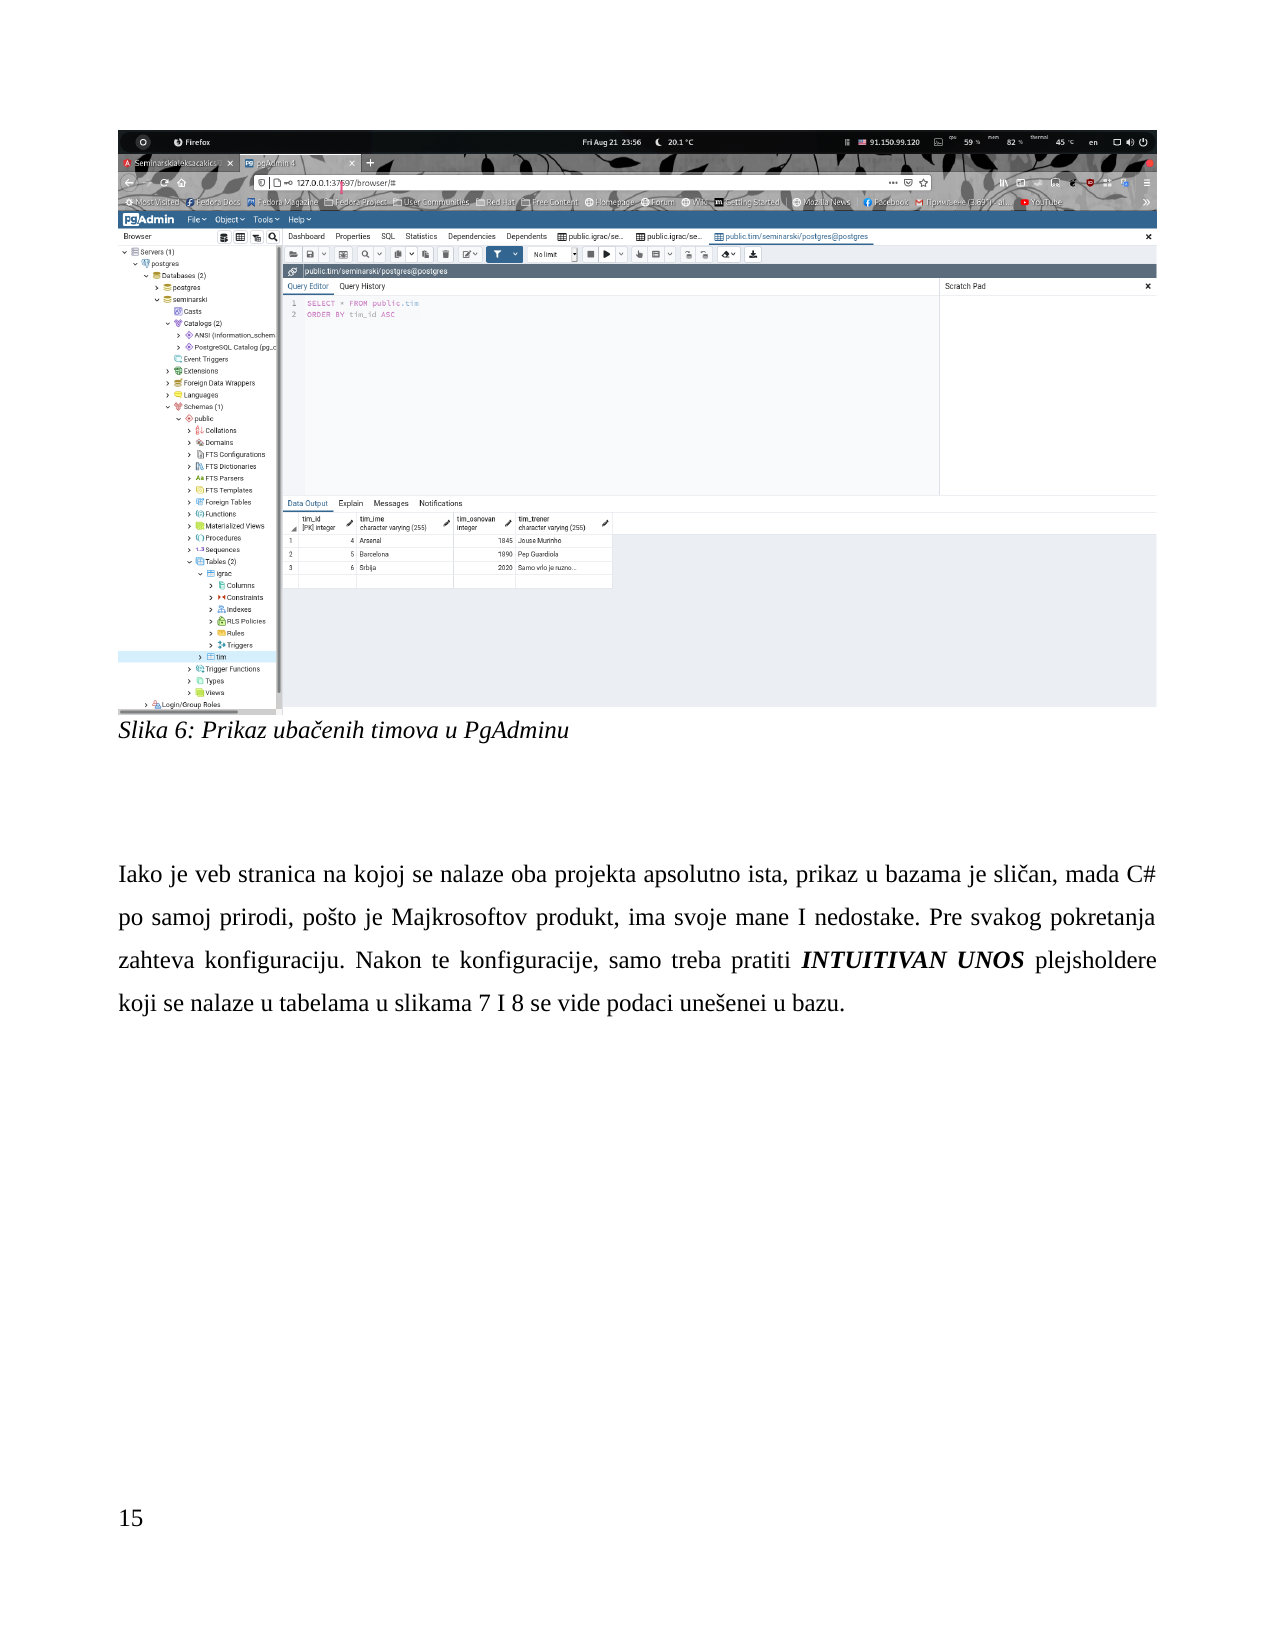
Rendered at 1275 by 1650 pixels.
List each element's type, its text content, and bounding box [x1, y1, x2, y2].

text Slika 6: Prikaz ubačenih timova u PgAdminu [118, 715, 1157, 744]
picture [118, 130, 1157, 715]
text Iako je veb stranica na kojoj se nalaze oba projekta apsolutno ista, prikaz u bazama je sličan, mada C# po samoj prirodi, pošto je Majkrosoftov produkt, ima svoje mane I nedostake. Pre svakog pokretanja zahteva konfiguraciju. Nakon te konfiguracije, samo treba pratiti INTUITIVAN UNOS plejsholdere koji se nalaze u tabelama u slikama 7 I 8 se vide podaci unešenei u bazu. [118, 859, 1157, 1017]
